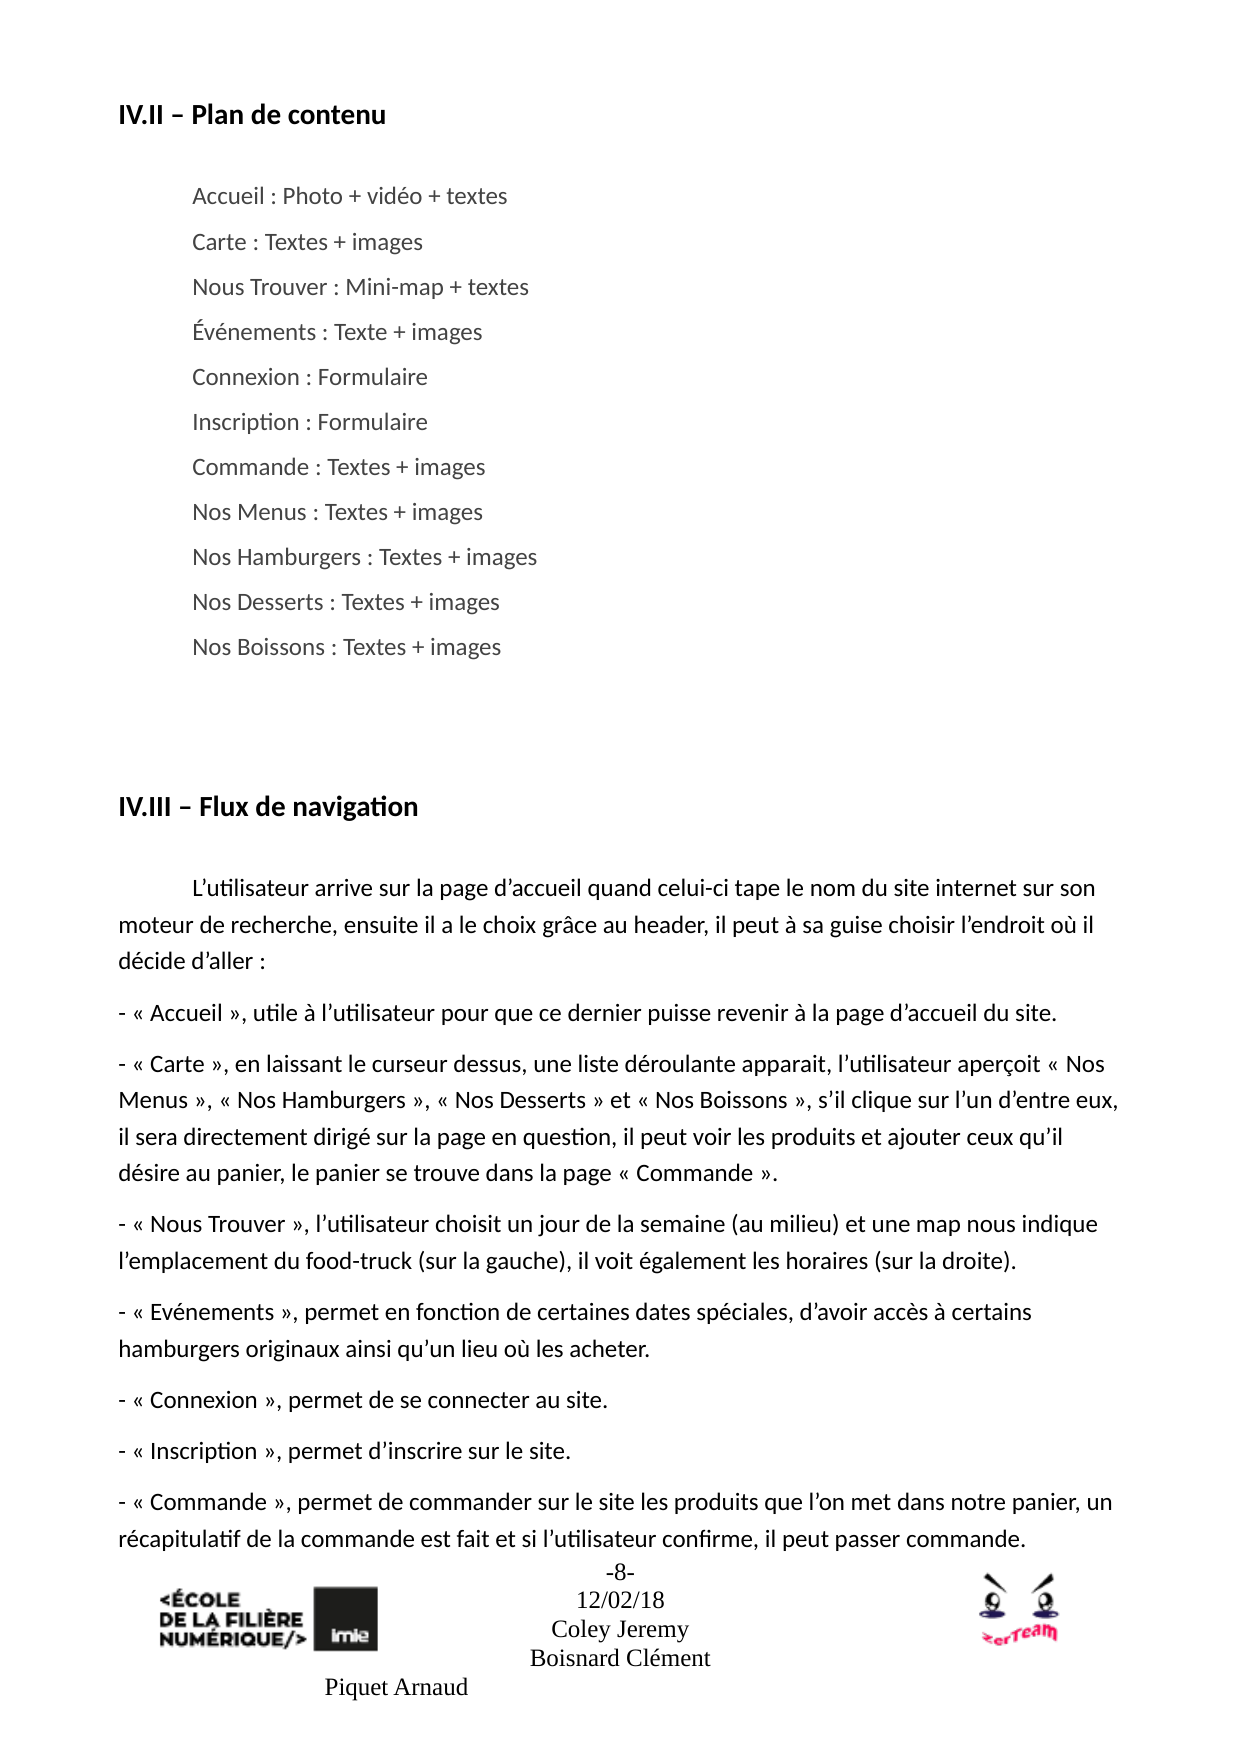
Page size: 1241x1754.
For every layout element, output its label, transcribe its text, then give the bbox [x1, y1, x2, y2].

text - « Carte », en laissant le curseur dessus, une liste déroulante apparait, l’utilisateur aperçoit « Nos Menus », « Nos Hamburgers », « Nos Desserts » et « Nos Boissons », s’il clique sur l’un d’entre eux, il sera directement dirigé sur la page en question, il peut voir les produits et ajouter ceux qu’il désire au panier, le panier se trouve dans la page « Commande ». [118, 1048, 1122, 1188]
text L’utilisateur arrive sur la page d’accueil quand celui-ci tape le nom du site internet sur son moteur de recherche, ensuite il a le choix grâce au header, il peut à sa guise choisir l’endroit où il décide d’aller : [118, 872, 1122, 976]
subtitle IV.II – Plan de contenu [118, 96, 1122, 131]
text Carte : Textes + images [118, 226, 1122, 256]
text Événements : Texte + images [118, 316, 1122, 346]
text Nos Desserts : Textes + images [118, 586, 1122, 617]
text Accueil : Photo + vidéo + textes [118, 181, 1122, 211]
text Nos Boissons : Textes + images [118, 632, 1122, 662]
text - « Connexion », permet de se connecter au site. [118, 1384, 1122, 1414]
text - « Accueil », utile à l’utilisateur pour que ce dernier puisse revenir à la page d’accueil du site. [118, 997, 1122, 1027]
text Commande : Textes + images [118, 451, 1122, 482]
text Connexion : Formulaire [118, 361, 1122, 391]
text - « Nous Trouver », l’utilisateur choisit un jour de la semaine (au milieu) et une map nous indique l’emplacement du food-truck (sur la gauche), il voit également les horaires (sur la droite). [118, 1209, 1122, 1276]
text Nos Menus : Textes + images [118, 496, 1122, 527]
subtitle IV.III – Flux de navigation [118, 788, 1122, 823]
text Nos Hamburgers : Textes + images [118, 541, 1122, 572]
text - « Commande », permet de commander sur le site les produits que l’on met dans notre panier, un récapitulatif de la commande est fait et si l’utilisateur confirme, il peut passer commande. [118, 1486, 1122, 1553]
text Inscription : Formulaire [118, 406, 1122, 437]
text Nous Trouver : Mini-map + textes [118, 271, 1122, 301]
text - « Evénements », permet en fonction de certaines dates spéciales, d’avoir accès à certains hamburgers originaux ainsi qu’un lieu où les acheter. [118, 1296, 1122, 1363]
text - « Inscription », permet d’inscrire sur le site. [118, 1435, 1122, 1466]
